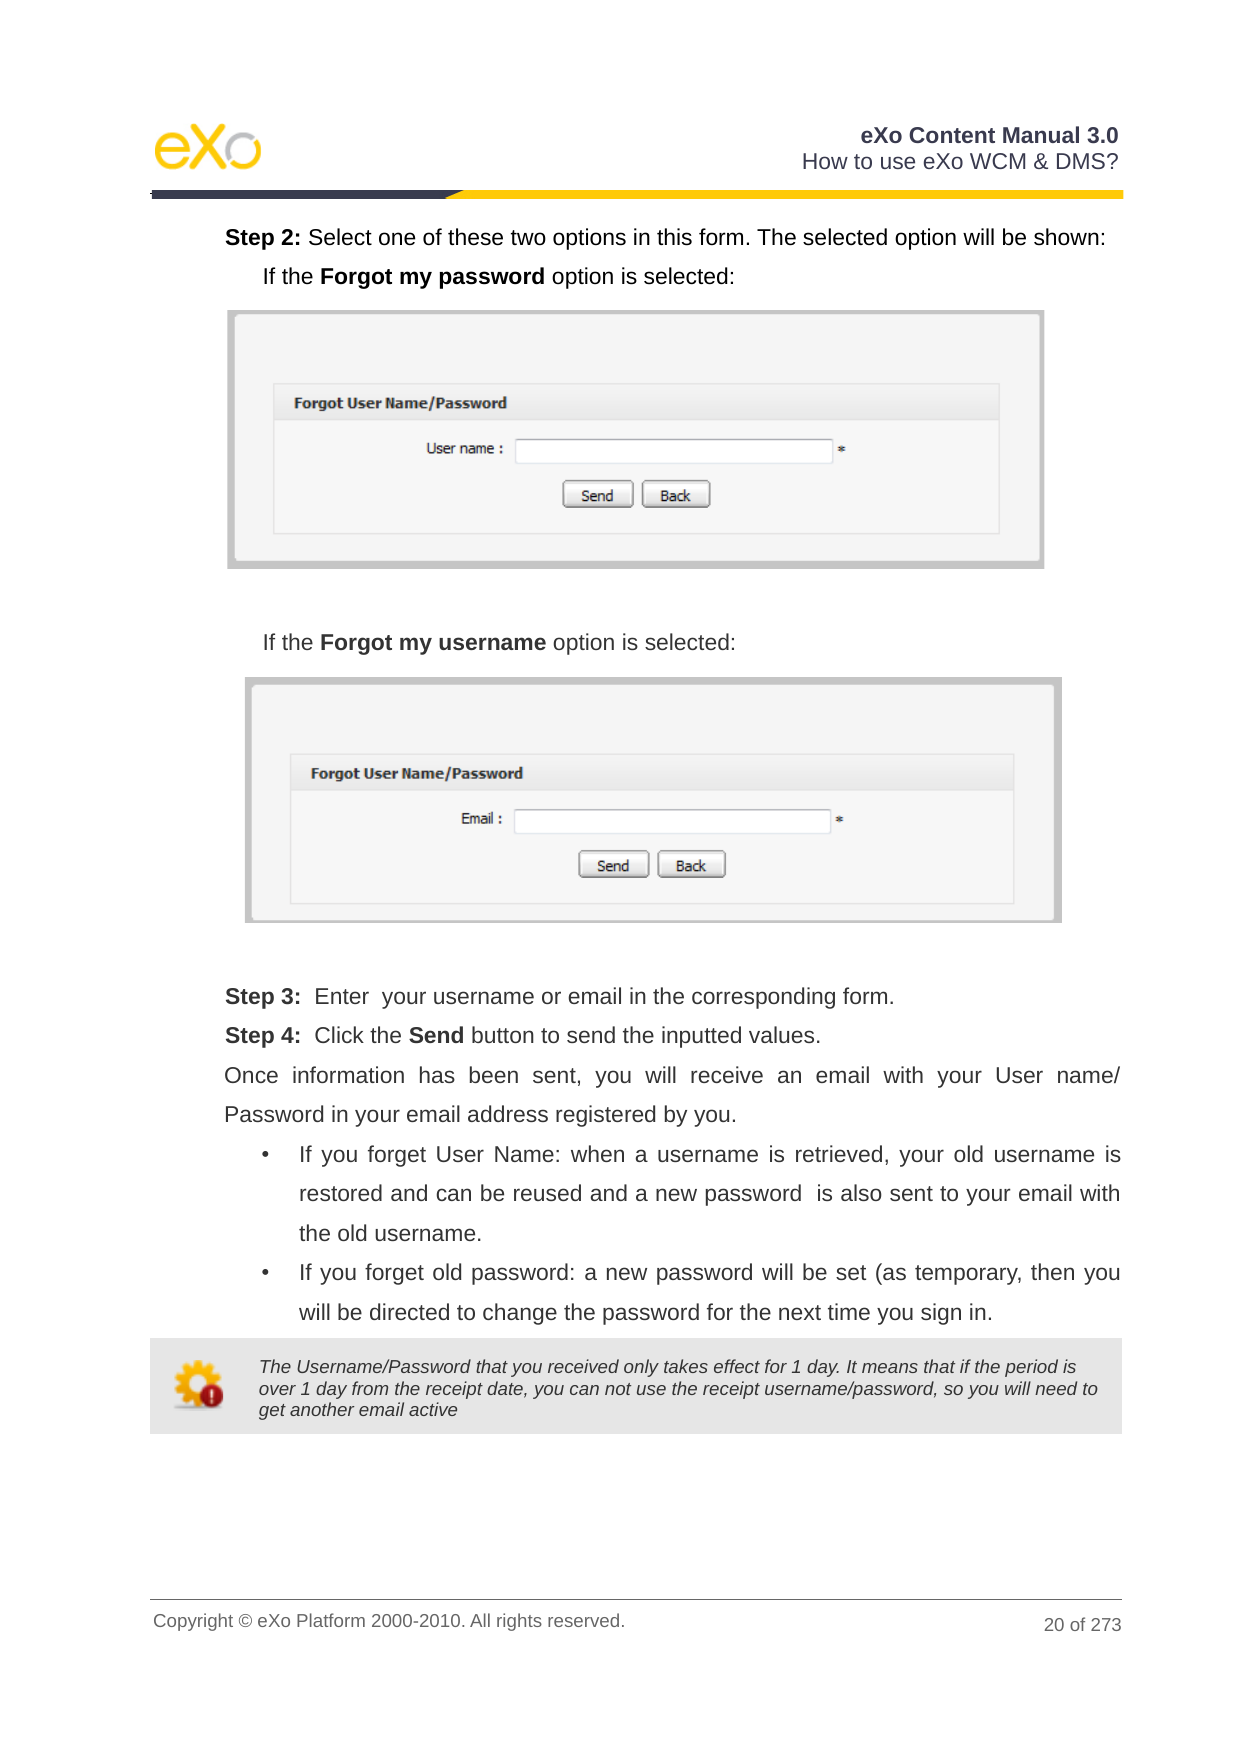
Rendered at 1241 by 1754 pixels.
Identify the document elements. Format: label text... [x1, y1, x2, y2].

list If the Forgot my password option is selected: [225, 263, 1122, 289]
list If you forget User Name: when a username is retrieved, your old username is restored and can be reused and a new password is also sent to your email with the old username. [261, 1141, 1122, 1246]
text Once information has been sent, you will receive an email with your User name/ Password in your email address registered by you. [224, 1062, 1122, 1127]
picture [227, 310, 1045, 569]
list Step 2: Select one of these two options in this form. The selected option will be shown: [187, 223, 1122, 250]
list Step 4: Click the Send button to send the inputted values. [187, 1022, 1122, 1048]
table_header [150, 1338, 253, 1434]
list If you forget old password: a new password will be set (as temporary, then you will be directed to change the password for the next time you sign in. [261, 1259, 1122, 1325]
list Step 3: Enter your username or email in the corresponding form. [187, 983, 1122, 1009]
picture [244, 677, 1062, 923]
table_header The Username/Password that you received only takes effect for 1 day. It means that if the period is over 1 day from the receipt date, you can not use the receipt username/password, so you will need to get another email active [253, 1338, 1122, 1434]
picture [173, 1360, 224, 1411]
picture [151, 190, 1124, 199]
picture [155, 123, 262, 170]
list If the Forgot my username option is selected: [225, 629, 1122, 655]
